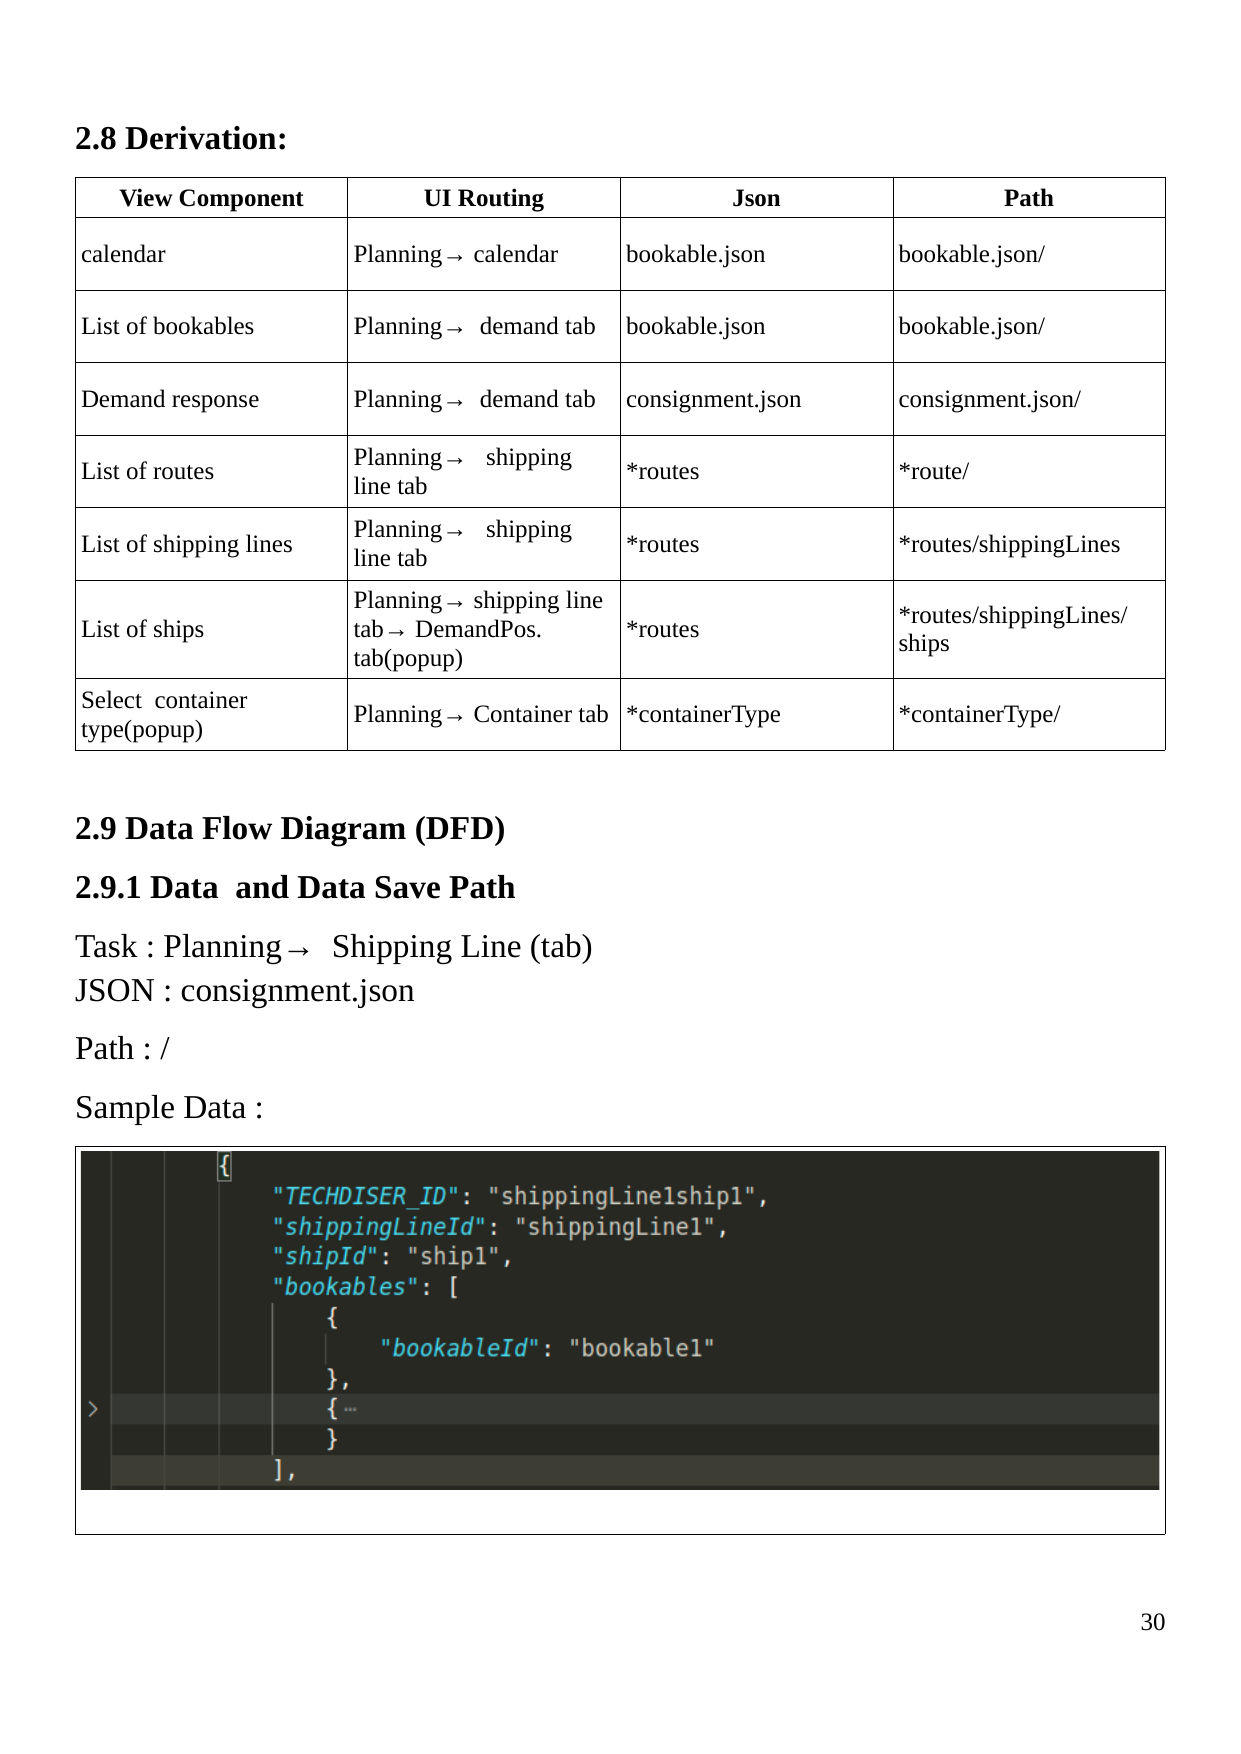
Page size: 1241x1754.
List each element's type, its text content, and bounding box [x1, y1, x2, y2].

table_header UI Routing [348, 178, 620, 217]
table_cell bookable.json [621, 291, 893, 362]
table_cell bookable.json [621, 218, 893, 289]
table_header View Component [76, 178, 347, 217]
text JSON : consignment.json [75, 970, 1165, 1008]
table_cell *containerType [621, 679, 893, 750]
text 2.9 Data Flow Diagram (DFD) [75, 809, 1165, 847]
table_cell List of routes [76, 436, 347, 507]
table_cell *containerType/ [894, 679, 1165, 750]
table_cell *routes [621, 436, 893, 507]
table_cell Planning→ shipping line tab [348, 436, 620, 507]
table_cell bookable.json/ [894, 218, 1165, 289]
picture [80, 1151, 1160, 1490]
table_cell *route/ [894, 436, 1165, 507]
table_header Json [621, 178, 893, 217]
table_cell List of shipping lines [76, 508, 347, 579]
table_cell calendar [76, 218, 347, 289]
table_cell Planning→ Container tab [348, 679, 620, 750]
table_cell Planning→ shipping line tab [348, 508, 620, 579]
text Path : / [75, 1029, 1165, 1067]
table_cell Planning→ shipping line tab→ DemandPos. tab(popup) [348, 581, 620, 677]
table_cell List of ships [76, 581, 347, 677]
table_cell *routes [621, 508, 893, 579]
table_cell consignment.json [621, 363, 893, 434]
table_cell Planning→ demand tab [348, 291, 620, 362]
table_cell Select container type(popup) [76, 679, 347, 750]
table_cell Demand response [76, 363, 347, 434]
table_header [76, 1147, 1165, 1534]
table_cell *routes/shippingLines/ ships [894, 581, 1165, 677]
table_cell *routes [621, 581, 893, 677]
table_cell bookable.json/ [894, 291, 1165, 362]
table_cell consignment.json/ [894, 363, 1165, 434]
table_cell *routes/shippingLines [894, 508, 1165, 579]
text Sample Data : [75, 1087, 1165, 1126]
table_cell Planning→ demand tab [348, 363, 620, 434]
table_header Path [894, 178, 1165, 217]
text 2.9.1 Data and Data Save Path [75, 867, 1165, 906]
table_cell List of bookables [76, 291, 347, 362]
text Task : Planning→ Shipping Line (tab) [75, 926, 1165, 964]
text 2.8 Derivation: [75, 118, 1165, 156]
table_cell Planning→ calendar [348, 218, 620, 289]
